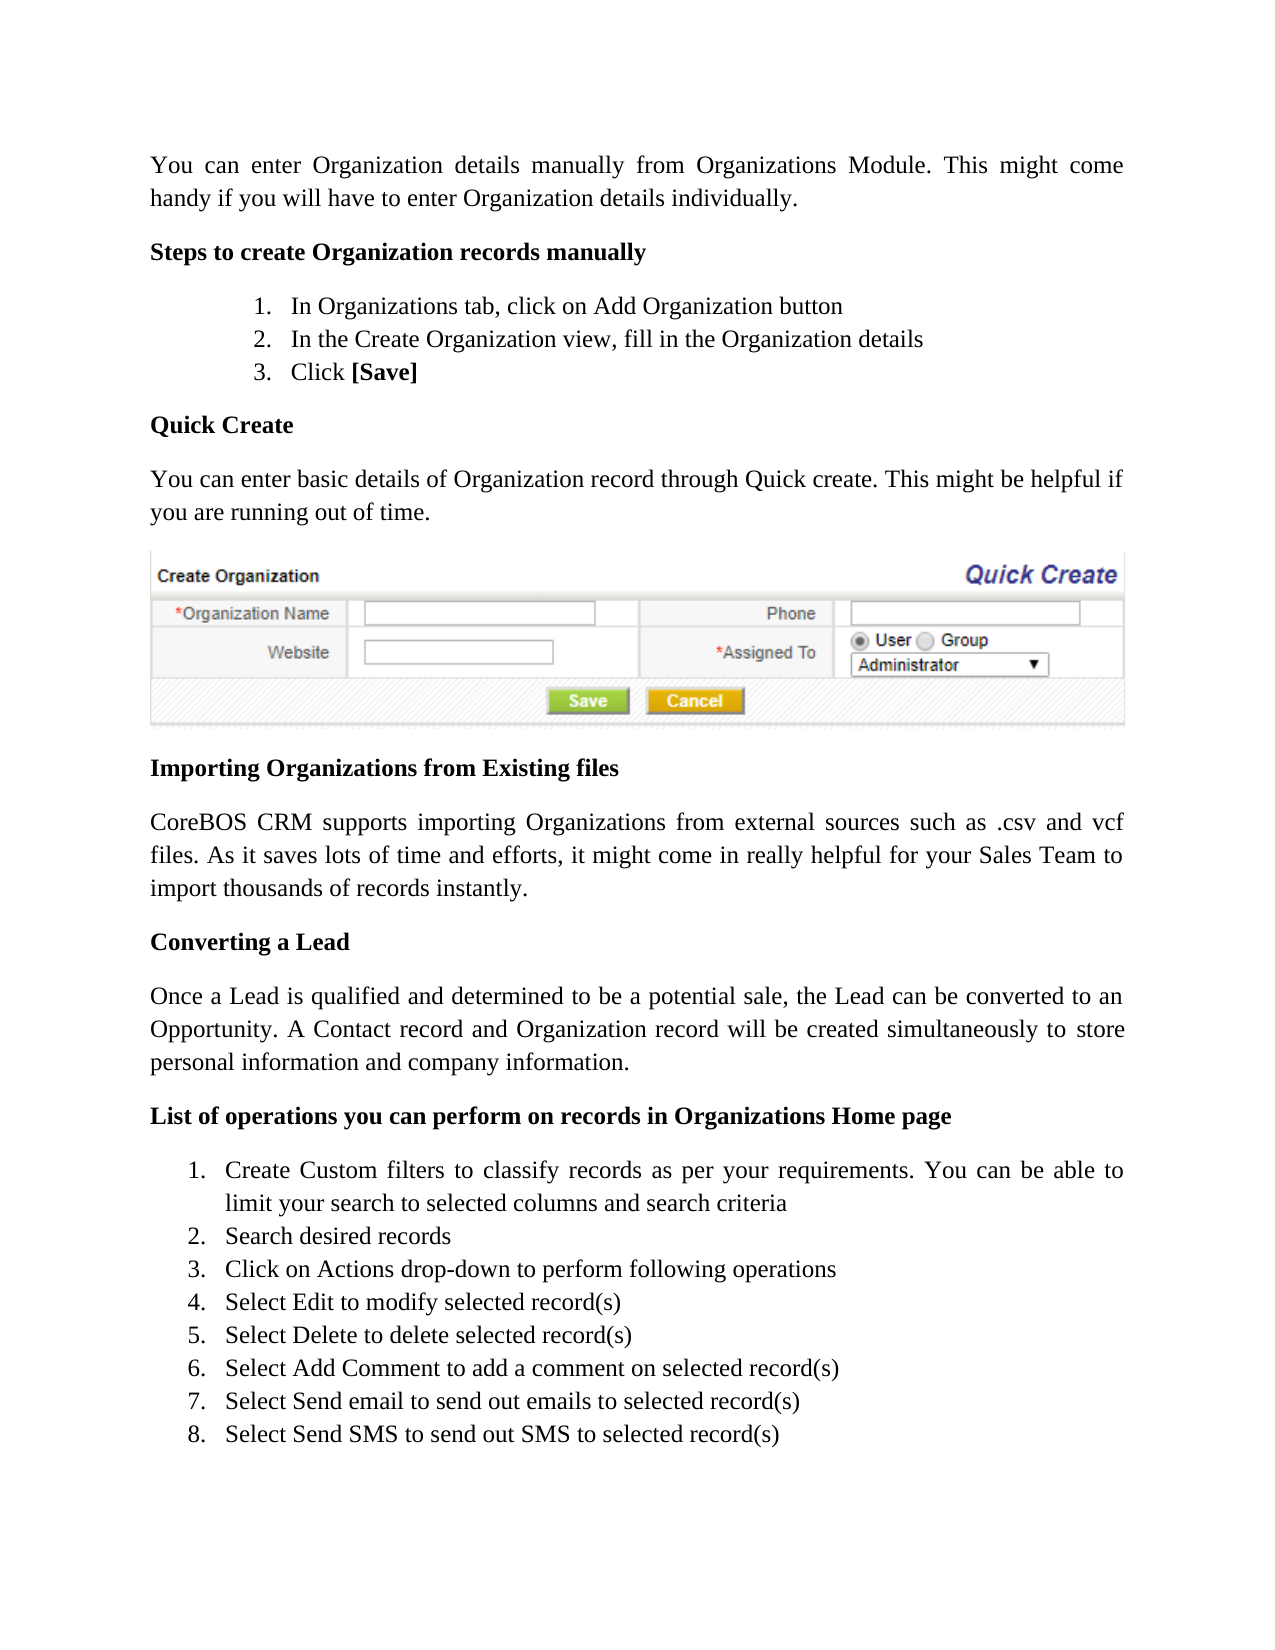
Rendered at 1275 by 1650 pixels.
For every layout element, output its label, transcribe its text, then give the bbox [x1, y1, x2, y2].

list Click on Actions drop-down to perform following operations [187, 1254, 1125, 1283]
text Steps to create Organization records manually [150, 237, 1125, 266]
list Click [Save] [253, 357, 1125, 386]
list Select Add Comment to add a comment on selected record(s) [187, 1353, 1125, 1382]
text Quick Create [150, 411, 1125, 439]
text CoreBOS CRM supports importing Organizations from external sources such as .csv and vcf files. As it saves lots of time and efforts, it might come in really helpful for your Sales Team to import thousands of records instantly. [150, 807, 1125, 902]
list Select Send email to send out emails to selected record(s) [187, 1386, 1125, 1415]
picture [150, 551, 1125, 729]
text List of operations you can perform on records in Organizations Home page [150, 1101, 1125, 1130]
text Once a Lead is qualified and determined to be a potential sale, the Lead can be converted to an Opportunity. A Contact record and Organization record will be created simultaneously to store personal information and company information. [150, 981, 1125, 1076]
list In Organizations tab, click on Add Organization button [253, 291, 1125, 319]
list Select Edit to modify selected record(s) [187, 1287, 1125, 1316]
text You can enter basic details of Organization record through Quick create. This might be helpful if you are running out of time. [150, 464, 1125, 526]
list Create Custom filters to classify records as per your requirements. You can be able to limit your search to selected columns and search criteria [187, 1155, 1125, 1217]
list Select Delete to delete selected record(s) [187, 1320, 1125, 1349]
text Converting a Lead [150, 927, 1125, 956]
list Search desired records [187, 1221, 1125, 1249]
list In the Create Organization view, fill in the Organization details [253, 324, 1125, 352]
list Select Send SMS to send out SMS to selected record(s) [187, 1419, 1125, 1448]
text Importing Organizations from Existing files [150, 753, 1125, 782]
text You can enter Organization details manually from Organizations Module. This might come handy if you will have to enter Organization details individually. [150, 150, 1125, 212]
